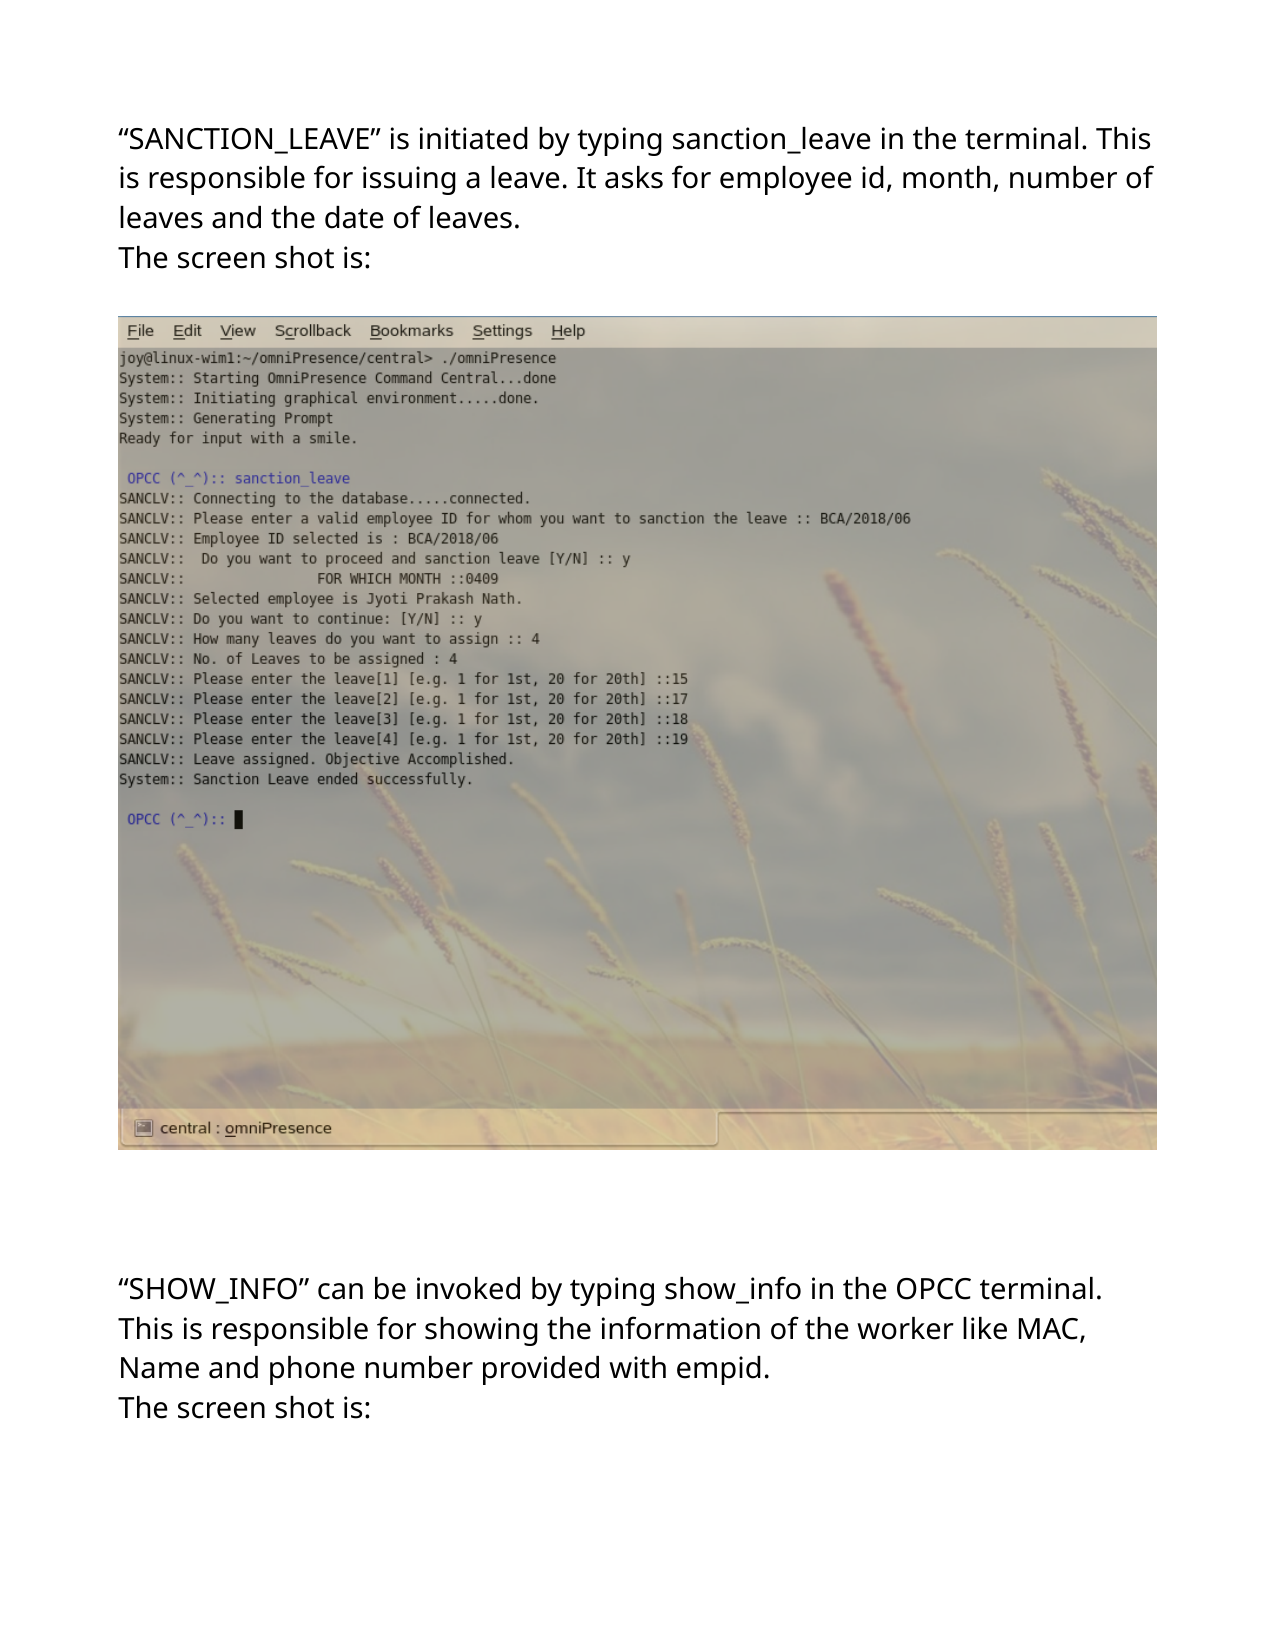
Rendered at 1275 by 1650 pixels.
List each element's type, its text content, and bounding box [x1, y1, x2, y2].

picture [118, 316, 1157, 1150]
text The screen shot is: [118, 1387, 1157, 1427]
text The screen shot is: [118, 237, 1157, 277]
text “SHOW_INFO” can be invoked by typing show_info in the OPCC terminal. This is responsible for showing the information of the worker like MAC, Name and phone number provided with empid. [118, 1268, 1157, 1387]
text “SANCTION_LEAVE” is initiated by typing sanction_leave in the terminal. This is responsible for issuing a leave. It asks for employee id, month, number of leaves and the date of leaves. [118, 118, 1157, 237]
